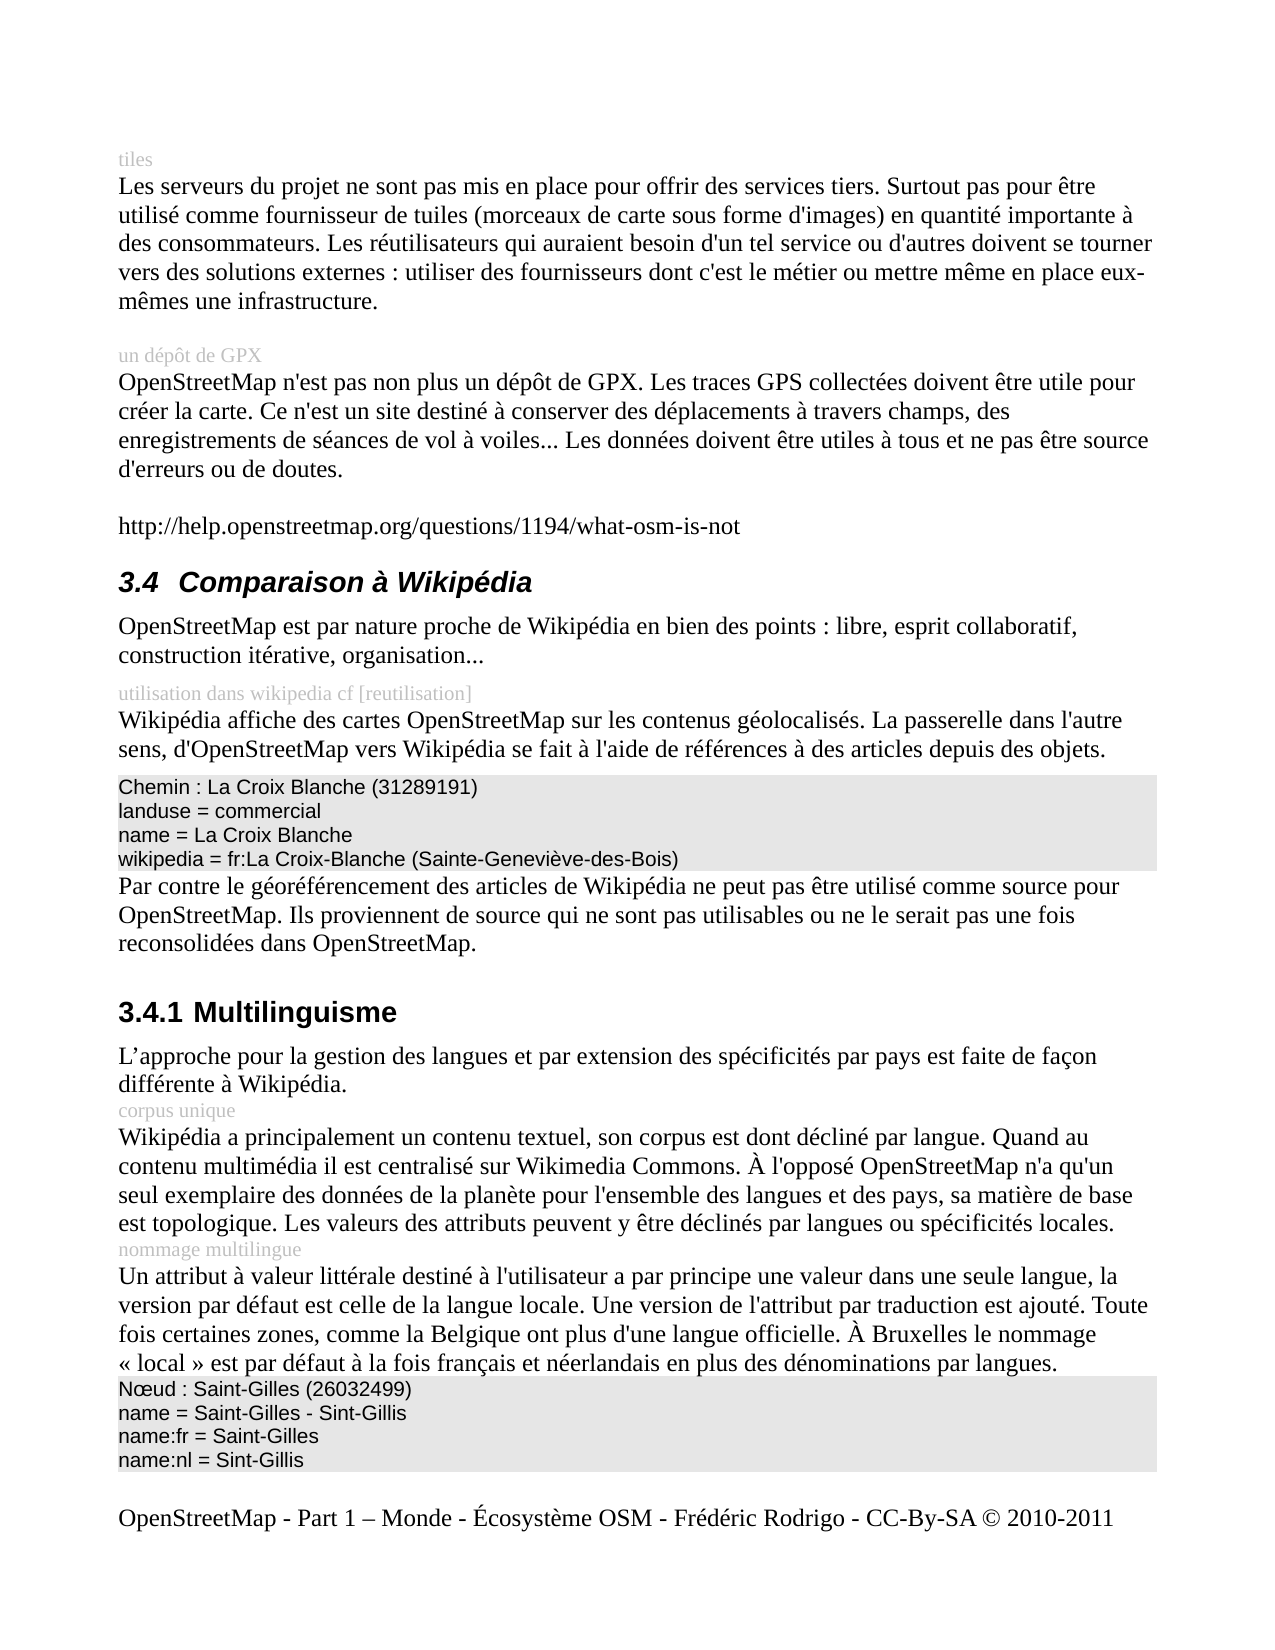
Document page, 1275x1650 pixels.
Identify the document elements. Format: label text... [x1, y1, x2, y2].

subtitle Multilinguisme [118, 995, 1157, 1028]
subtitle Comparaison à Wikipédia [118, 565, 1157, 598]
text Chemin : La Croix Blanche (31289191) [118, 775, 1157, 799]
text name = Saint-Gilles - Sint-Gillis [118, 1400, 1157, 1424]
text OpenStreetMap n'est pas non plus un dépôt de GPX. Les traces GPS collectées doivent être utile pour créer la carte. Ce n'est un site destiné à conserver des déplacements à travers champs, des enregistrements de séances de vol à voiles... Les données doivent être utiles à tous et ne pas être source d'erreurs ou de doutes. [118, 367, 1157, 482]
text Wikipédia a principalement un contenu textuel, son corpus est dont décliné par langue. Quand au contenu multimédia il est centralisé sur Wikimedia Commons. À l'opposé OpenStreetMap n'a qu'un seul exemplaire des données de la planète pour l'ensemble des langues et des pays, sa matière de base est topologique. Les valeurs des attributs peuvent y être déclinés par langues ou spécificités locales. [118, 1122, 1157, 1237]
text corpus unique [118, 1098, 1157, 1122]
text OpenStreetMap est par nature proche de Wikipédia en bien des points : libre, esprit collaboratif, construction itérative, organisation... [118, 611, 1157, 668]
text Wikipédia affiche des cartes OpenStreetMap sur les contenus géolocalisés. La passerelle dans l'autre sens, d'OpenStreetMap vers Wikipédia se fait à l'aide de références à des articles depuis des objets. [118, 705, 1157, 763]
text un dépôt de GPX [118, 343, 1157, 367]
text name:nl = Sint-Gillis [118, 1448, 1157, 1472]
text tiles [118, 147, 1157, 171]
text Les serveurs du projet ne sont pas mis en place pour offrir des services tiers. Surtout pas pour être utilisé comme fournisseur de tuiles (morceaux de carte sous forme d'images) en quantité importante à des consommateurs. Les réutilisateurs qui auraient besoin d'un tel service ou d'autres doivent se tourner vers des solutions externes : utiliser des fournisseurs dont c'est le métier ou mettre même en place eux-mêmes une infrastructure. [118, 171, 1157, 315]
text http://help.openstreetmap.org/questions/1194/what-osm-is-not [118, 511, 1157, 540]
text wikipedia = fr:La Croix-Blanche (Sainte-Geneviève-des-Bois) [118, 847, 1157, 871]
text nommage multilingue [118, 1237, 1157, 1261]
text Un attribut à valeur littérale destiné à l'utilisateur a par principe une valeur dans une seule langue, la version par défaut est celle de la langue locale. Une version de l'attribut par traduction est ajouté. Toute fois certaines zones, comme la Belgique ont plus d'une langue officielle. À Bruxelles le nommage « local » est par défaut à la fois français et néerlandais en plus des dénominations par langues. [118, 1261, 1157, 1376]
text Par contre le géoréférencement des articles de Wikipédia ne peut pas être utilisé comme source pour OpenStreetMap. Ils proviennent de source qui ne sont pas utilisables ou ne le serait pas une fois reconsolidées dans OpenStreetMap. [118, 871, 1157, 957]
text name = La Croix Blanche [118, 823, 1157, 847]
text utilisation dans wikipedia cf [reutilisation] [118, 681, 1157, 705]
text name:fr = Saint-Gilles [118, 1424, 1157, 1448]
text landuse = commercial [118, 799, 1157, 823]
text L’approche pour la gestion des langues et par extension des spécificités par pays est faite de façon différente à Wikipédia. [118, 1041, 1157, 1098]
text Nœud : Saint-Gilles (26032499) [118, 1376, 1157, 1400]
